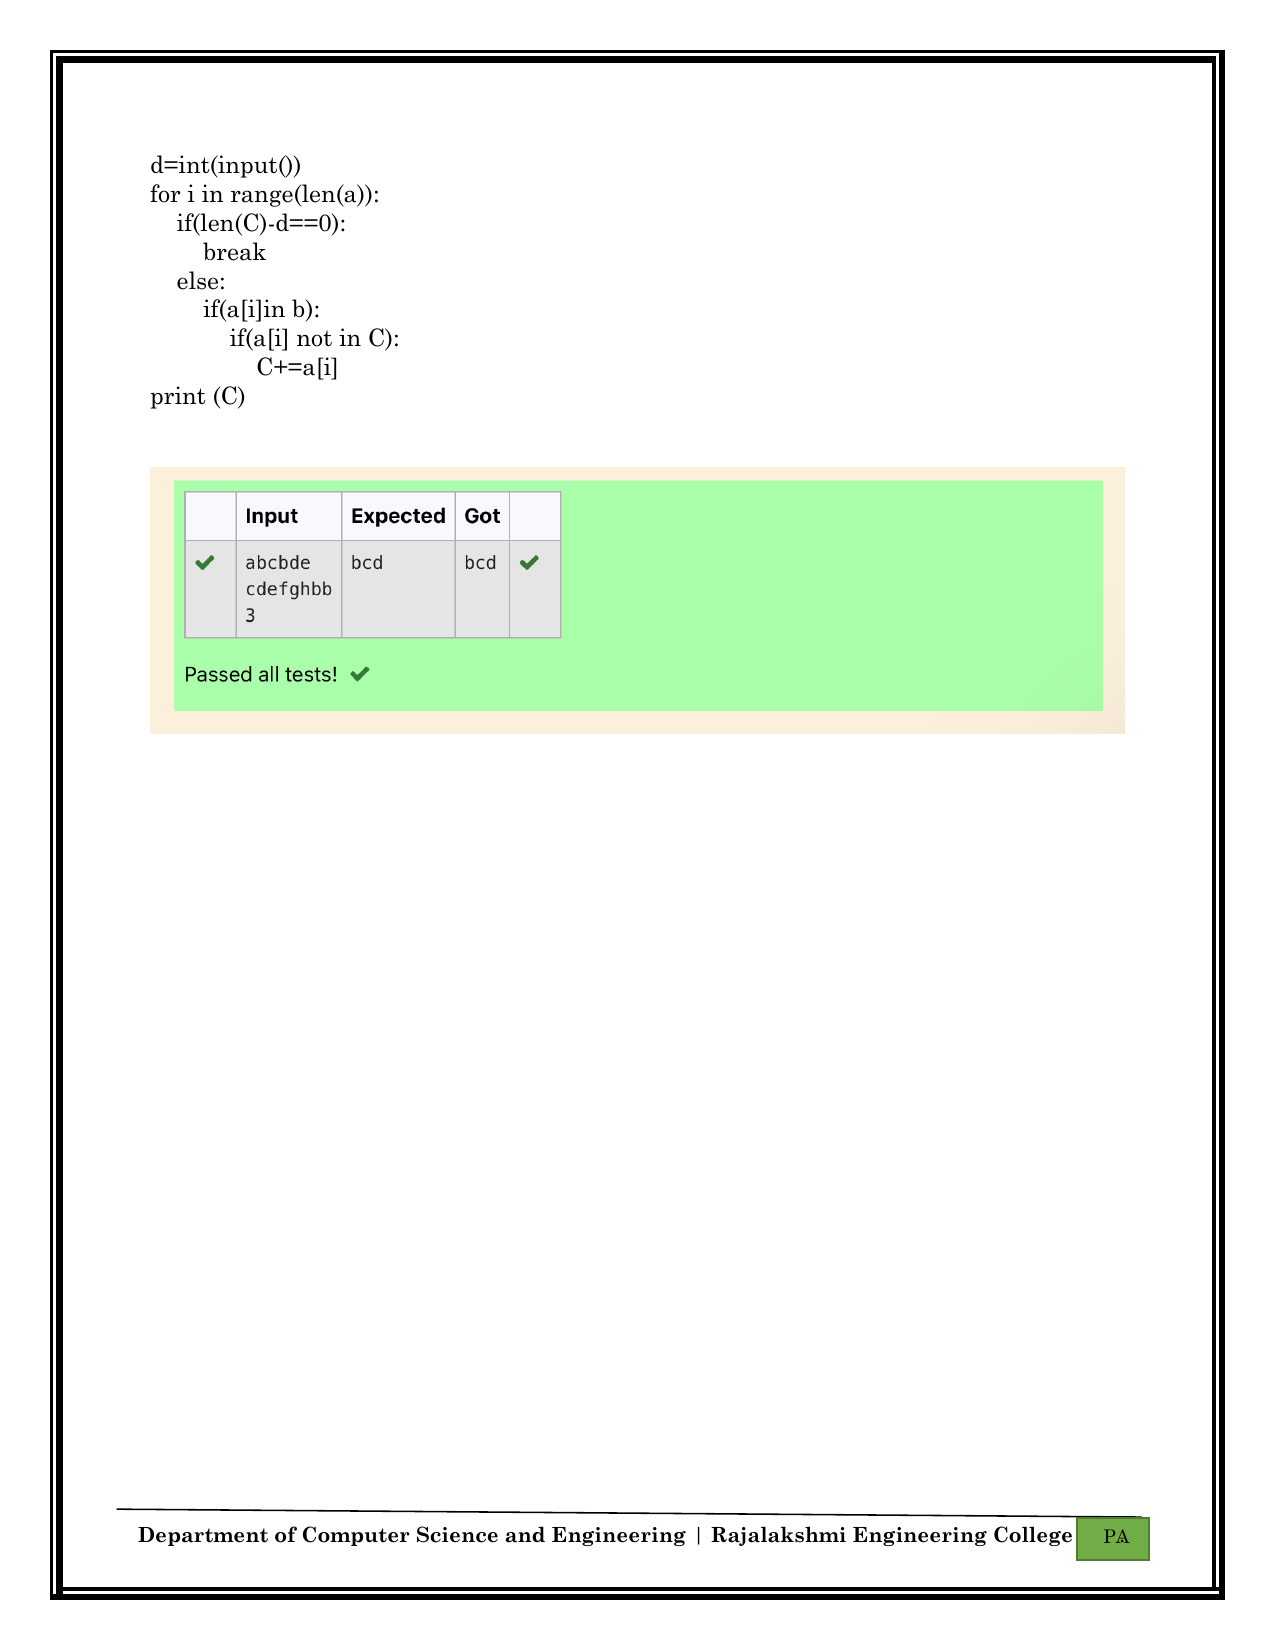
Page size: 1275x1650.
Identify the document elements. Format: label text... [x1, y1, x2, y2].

picture [150, 467, 1125, 734]
text else: [150, 265, 1125, 294]
text if(len(C)-d==0): [150, 208, 1125, 237]
text C+=a[i] [150, 352, 1125, 381]
text if(a[i] not in C): [150, 323, 1125, 352]
text print (C) [150, 381, 1125, 410]
text break [150, 237, 1125, 265]
text d=int(input()) [150, 150, 1125, 179]
text if(a[i]in b): [150, 294, 1125, 323]
text for i in range(len(a)): [150, 179, 1125, 208]
